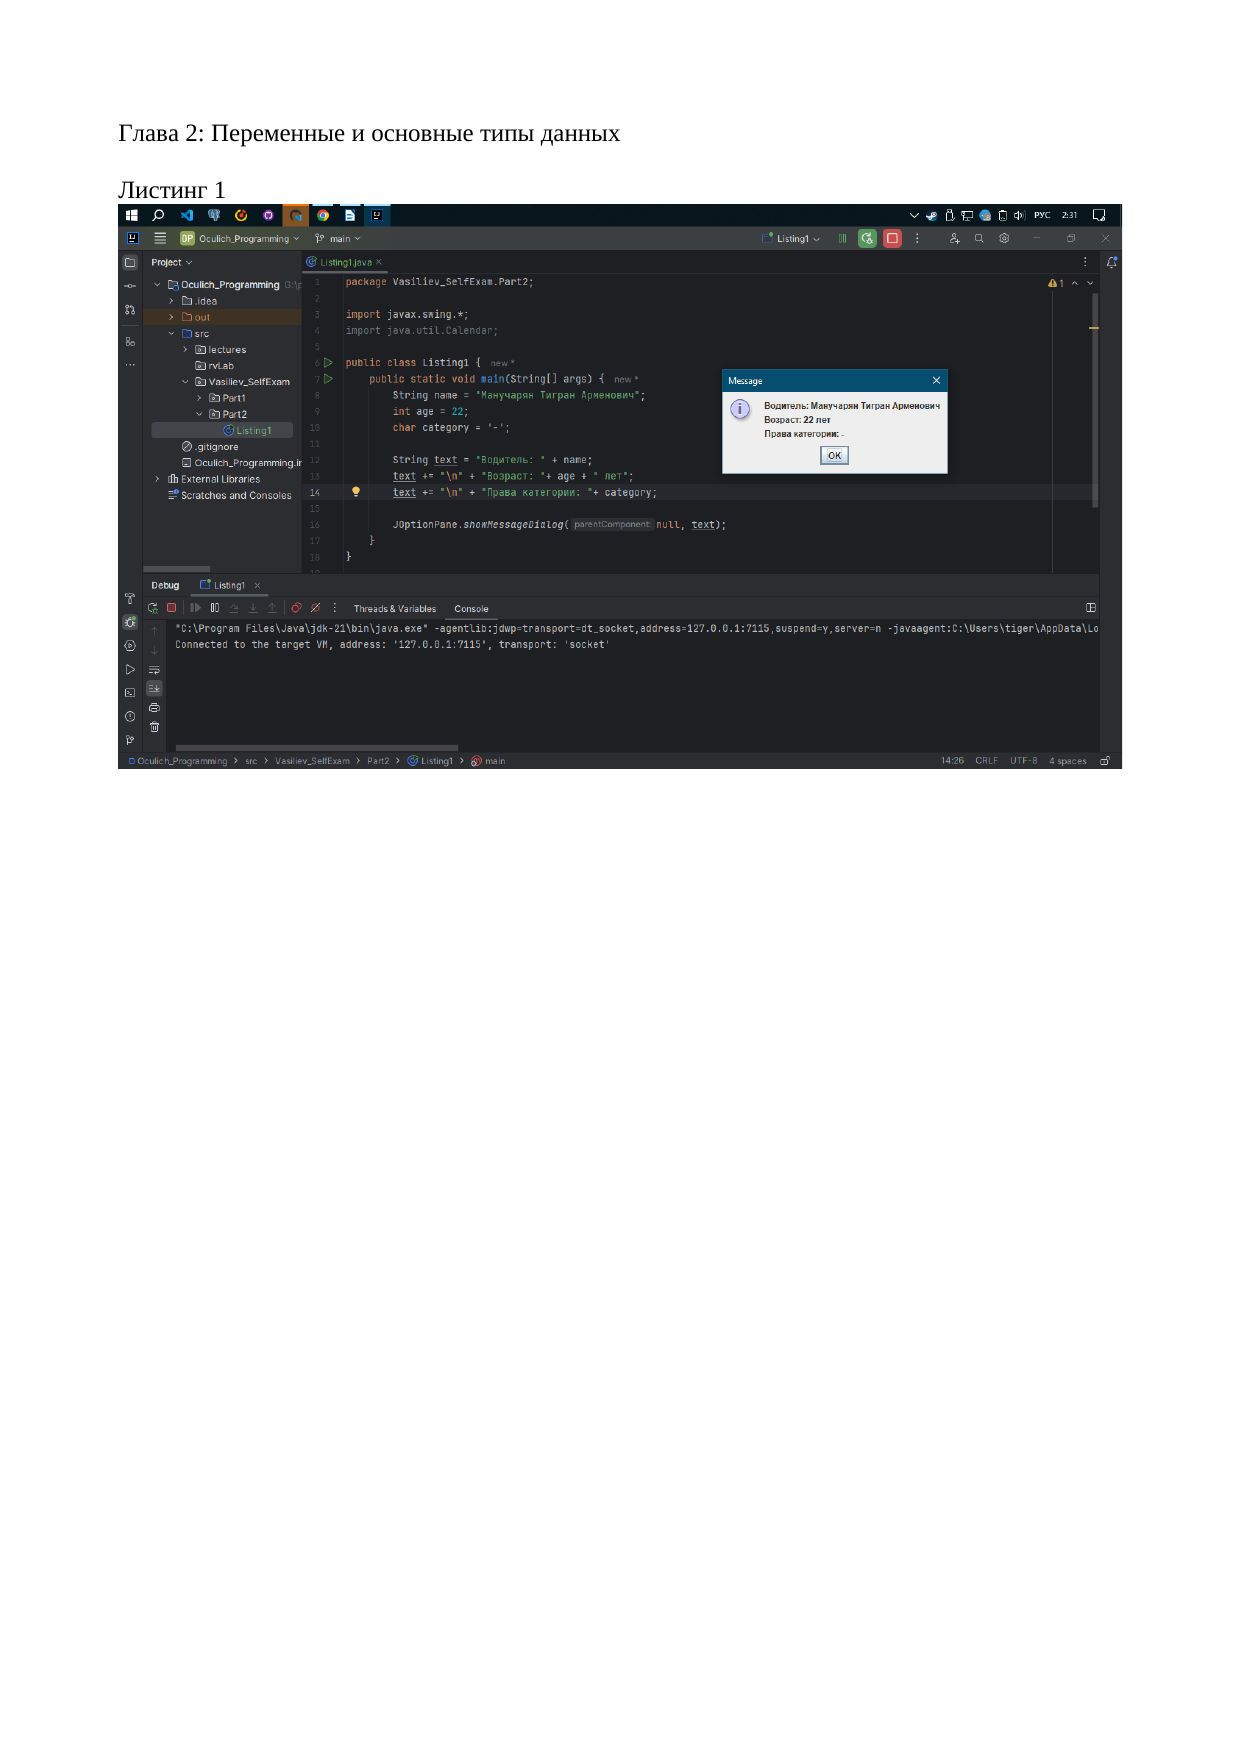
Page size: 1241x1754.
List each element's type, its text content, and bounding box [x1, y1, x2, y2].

text Листинг 1 [118, 176, 1122, 204]
text Глава 2: Переменные и основные типы данных [118, 118, 1122, 147]
picture [118, 204, 1123, 769]
